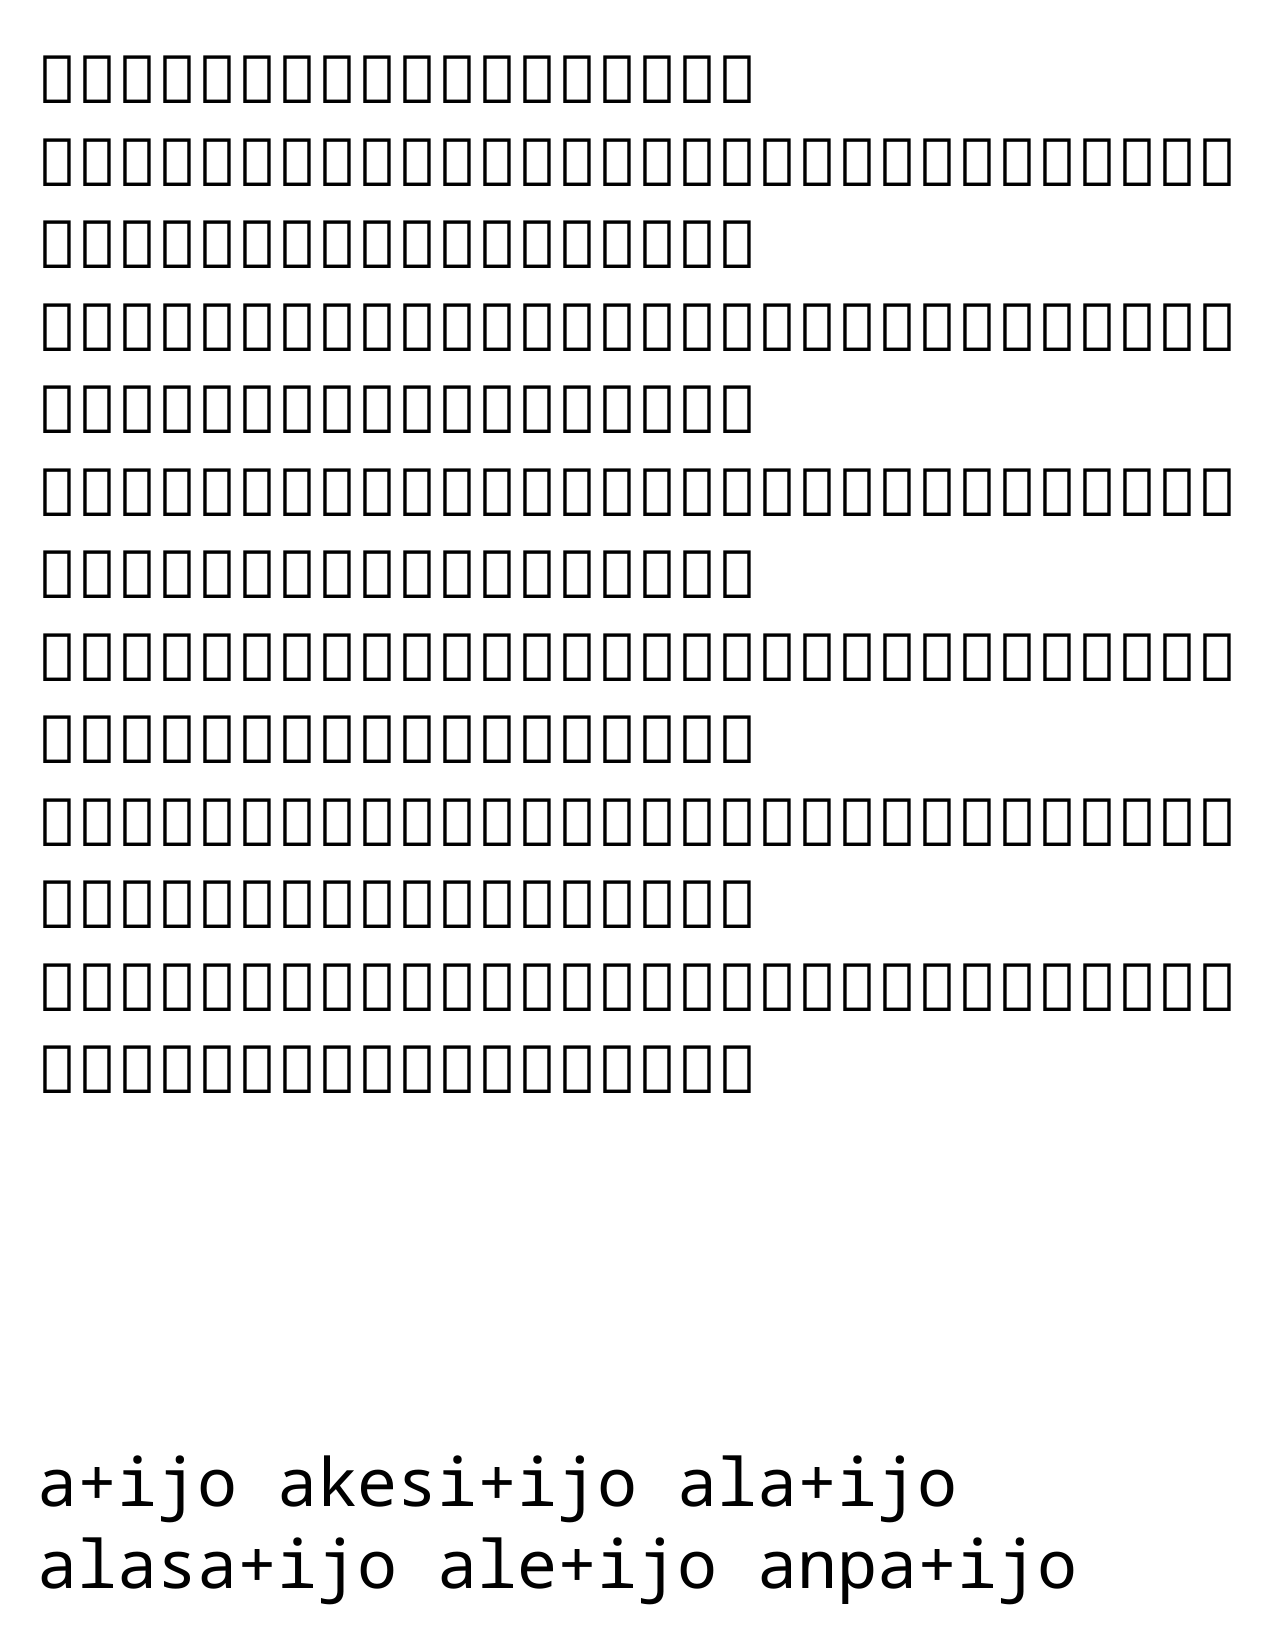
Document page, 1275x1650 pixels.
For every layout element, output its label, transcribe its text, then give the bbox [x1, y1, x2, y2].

text 󱤌󱦖󱤰󱤌󱦖󱤱󱤌󱦖󱤲󱤌󱦖󱤳󱤌󱦖󱤴󱤌󱦖󱤵󱤌󱦖󱤶󱤌󱦖󱤷󱤌󱦖󱤸󱤌󱦖󱤹󱤌󱦖󱤺󱤌󱦖󱤻󱤌󱦖󱤼󱤌󱦖󱤽󱤌󱦖󱤾󱤌󱦖󱤿 [37, 285, 1237, 450]
text 󱤌󱦖󱥠󱤌󱦖󱥡󱤌󱦖󱥢󱤌󱦖󱥣󱤌󱦖󱥤󱤌󱦖󱥥󱤌󱦖󱥦󱤌󱦖󱥧󱤌󱦖󱥨󱤌󱦖󱥩󱤌󱦖󱥪󱤌󱦖󱥫󱤌󱦖󱥬󱤌󱦖󱥭󱤌󱦖󱥮󱤌󱦖󱥯 [37, 780, 1237, 945]
text 󱤌󱦖󱤠󱤌󱦖󱤡󱤌󱦖󱤢󱤌󱦖󱤣󱤌󱦖󱤤󱤌󱦖󱤥󱤌󱦖󱤦󱤌󱦖󱤧󱤌󱦖󱤨󱤌󱦖󱤩󱤌󱦖󱤪󱤌󱦖󱤫󱤌󱦖󱤬󱤌󱦖󱤭󱤌󱦖󱤮󱤌󱦖󱤯 [37, 120, 1237, 285]
text 󱤌󱦖󱥐󱤌󱦖󱥑󱤌󱦖󱥒󱤌󱦖󱥓󱤌󱦖󱥔󱤌󱦖󱥕󱤌󱦖󱥖󱤌󱦖󱥗󱤌󱦖󱥘󱤌󱦖󱥙󱤌󱦖󱥚󱤌󱦖󱥛󱤌󱦖󱥜󱤌󱦖󱥝󱤌󱦖󱥞󱤌󱦖󱥟 [37, 615, 1237, 780]
text a+ijo akesi+ijo ala+ijo alasa+ijo ale+ijo anpa+ijo [37, 1440, 1237, 1605]
text 󱤌󱦖󱤚󱤌󱦖󱤛󱤌󱦖󱤜󱤌󱦖󱤝󱤌󱦖󱤞󱤌󱦖󱤟 [37, 37, 1237, 120]
text 󱤌󱦖󱥀󱤌󱦖󱥁󱤌󱦖󱥂󱤌󱦖󱥃󱤌󱦖󱥄󱤌󱦖󱥅󱤌󱦖󱥆󱤌󱦖󱥇󱤌󱦖󱥈󱤌󱦖󱥉󱤌󱦖󱥊󱤌󱦖󱥋󱤌󱦖󱥌󱤌󱦖󱥍󱤌󱦖󱥎󱤌󱦖󱥏 [37, 450, 1237, 615]
text 󱤌󱦖󱥰󱤌󱦖󱥱󱤌󱦖󱥲󱤌󱦖󱥳󱤌󱦖󱥴󱤌󱦖󱥵󱤌󱦖󱥶󱤌󱦖󱥷󱤌󱦖󱥸󱤌󱦖󱥹󱤌󱦖󱥺󱤌󱦖󱥻󱤌󱦖󱥼󱤌󱦖󱥽󱤌󱦖󱥾󱤌󱦖󱥿 [37, 945, 1237, 1110]
